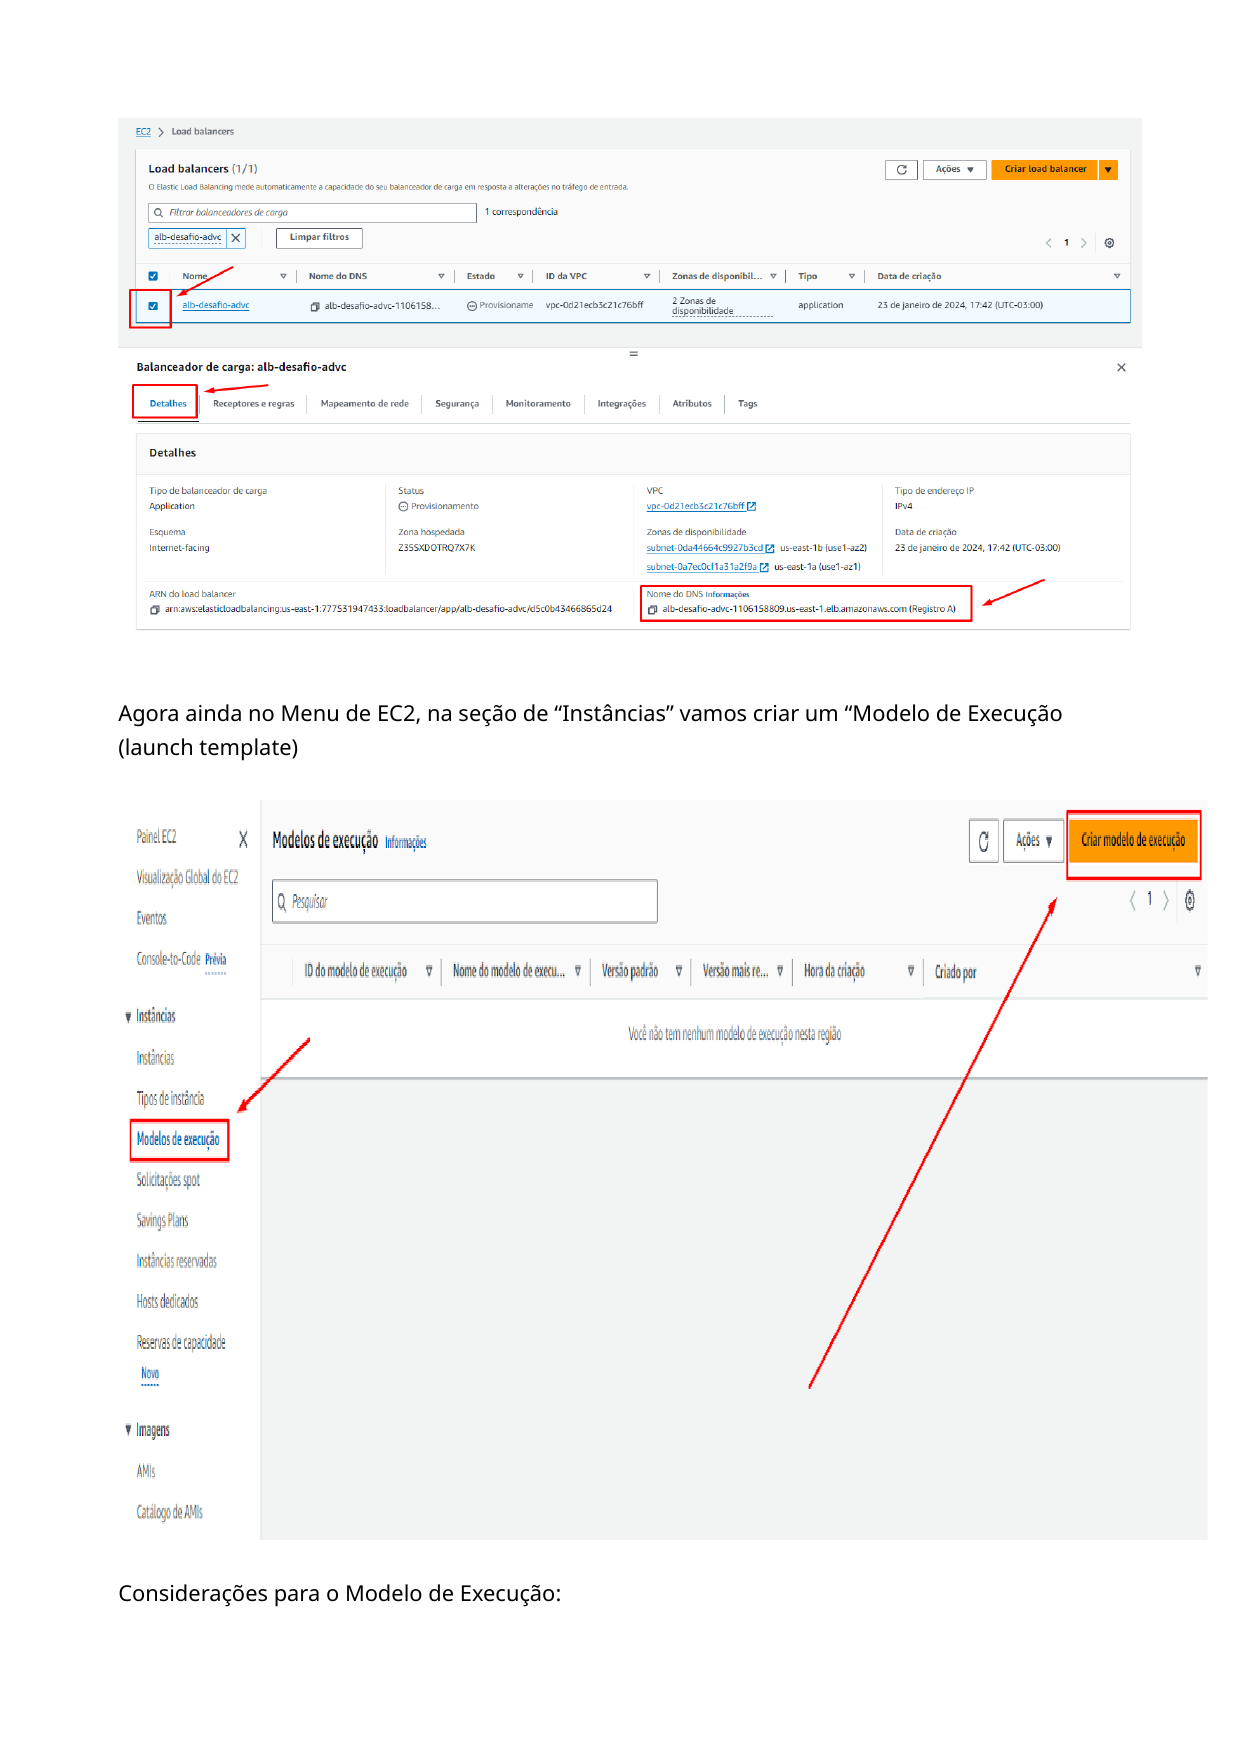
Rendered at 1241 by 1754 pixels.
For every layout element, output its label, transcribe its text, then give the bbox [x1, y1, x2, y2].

picture [118, 800, 1208, 1540]
text Considerações para o Modelo de Execução: [118, 1578, 1122, 1608]
picture [118, 118, 1142, 660]
text Agora ainda no Menu de EC2, na seção de “Instâncias” vamos criar um “Modelo de Execução (launch template) [118, 698, 1122, 762]
